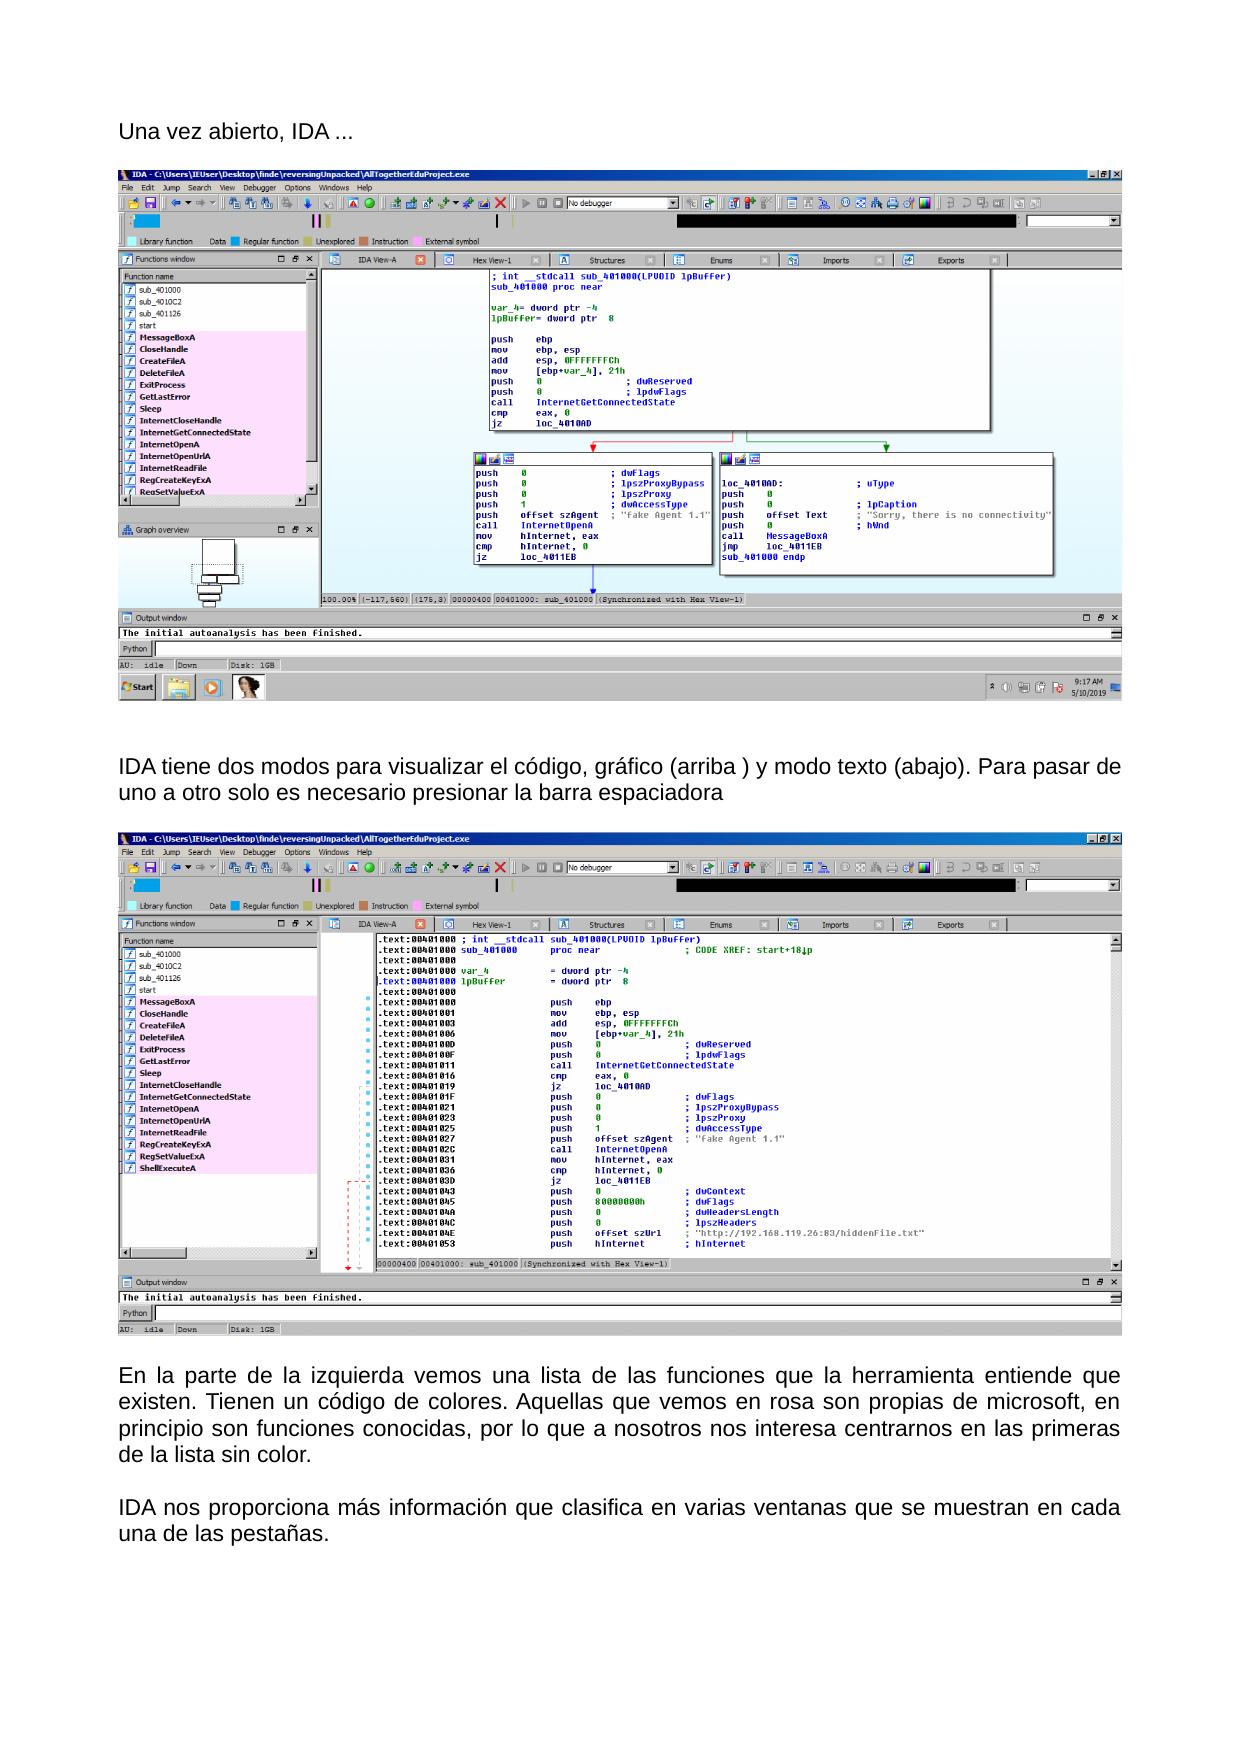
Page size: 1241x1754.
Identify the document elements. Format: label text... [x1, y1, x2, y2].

text En la parte de la izquierda vemos una lista de las funciones que la herramienta entiende que existen. Tienen un código de colores. Aquellas que vemos en rosa son propias de microsoft, en principio son funciones conocidas, por lo que a nosotros nos interesa centrarnos en las primeras de la lista sin color. [118, 1362, 1122, 1467]
picture [118, 832, 1123, 1336]
text Una vez abierto, IDA ... [118, 118, 1122, 144]
text IDA nos proporciona más información que clasifica en varias ventanas que se muestran en cada una de las pestañas. [118, 1493, 1122, 1546]
picture [118, 170, 1123, 701]
text IDA tiene dos modos para visualizar el código, gráfico (arriba ) y modo texto (abajo). Para pasar de uno a otro solo es necesario presionar la barra espaciadora [118, 753, 1122, 806]
